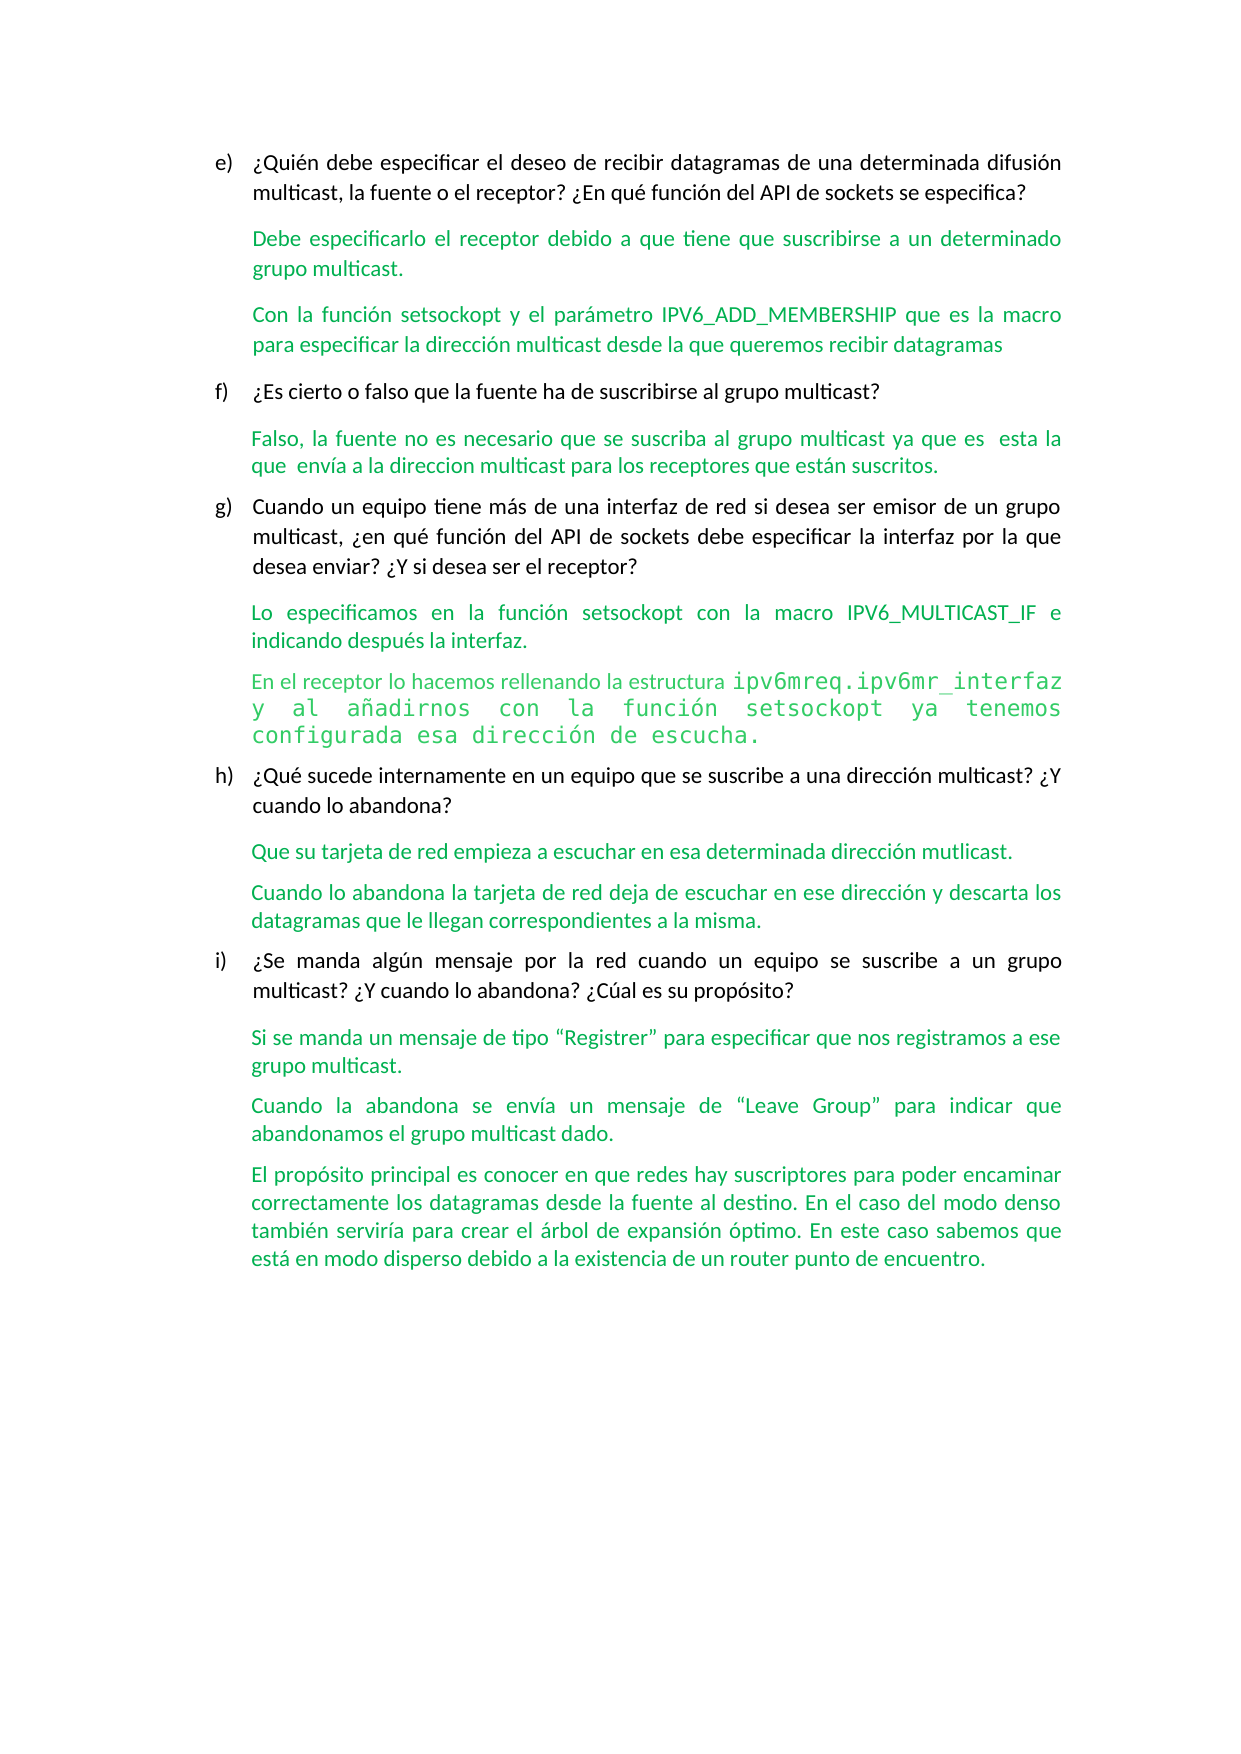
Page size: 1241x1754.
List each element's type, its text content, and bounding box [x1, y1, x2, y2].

text Lo especificamos en la función setsockopt con la macro IPV6_MULTICAST_IF e indicando después la interfaz. [251, 598, 1063, 654]
list ¿Es cierto o falso que la fuente ha de suscribirse al grupo multicast? [215, 377, 1063, 405]
list ¿Se manda algún mensaje por la red cuando un equipo se suscribe a un grupo multicast? ¿Y cuando lo abandona? ¿Cúal es su propósito? [215, 946, 1063, 1004]
text Si se manda un mensaje de tipo “Registrer” para especificar que nos registramos a ese grupo multicast. [251, 1023, 1063, 1079]
text En el receptor lo hacemos rellenando la estructura ipv6mreq.ipv6mr_interfaz y al añadirnos con la función setsockopt ya tenemos configurada esa dirección de escucha. [251, 667, 1063, 748]
list Debe especificarlo el receptor debido a que tiene que suscribirse a un determinado grupo multicast. [252, 224, 1063, 282]
list Cuando un equipo tiene más de una interfaz de red si desea ser emisor de un grupo multicast, ¿en qué función del API de sockets debe especificar la interfaz por la que desea enviar? ¿Y si desea ser el receptor? [215, 492, 1063, 580]
list ¿Quién debe especificar el deseo de recibir datagramas de una determinada difusión multicast, la fuente o el receptor? ¿En qué función del API de sockets se especifica? [215, 148, 1063, 206]
list ¿Qué sucede internamente en un equipo que se suscribe a una dirección multicast? ¿Y cuando lo abandona? [215, 761, 1063, 819]
list Con la función setsockopt y el parámetro IPV6_ADD_MEMBERSHIP que es la macro para especificar la dirección multicast desde la que queremos recibir datagramas [252, 301, 1063, 358]
text Cuando la abandona se envía un mensaje de “Leave Group” para indicar que abandonamos el grupo multicast dado. [251, 1091, 1063, 1147]
text Falso, la fuente no es necesario que se suscriba al grupo multicast ya que es esta la que envía a la direccion multicast para los receptores que están suscritos. [251, 424, 1063, 480]
text El propósito principal es conocer en que redes hay suscriptores para poder encaminar correctamente los datagramas desde la fuente al destino. En el caso del modo denso también serviría para crear el árbol de expansión óptimo. En este caso sabemos que está en modo disperso debido a la existencia de un router punto de encuentro. [251, 1160, 1063, 1272]
text Que su tarjeta de red empieza a escuchar en esa determinada dirección mutlicast. [251, 837, 1063, 865]
text Cuando lo abandona la tarjeta de red deja de escuchar en ese dirección y descarta los datagramas que le llegan correspondientes a la misma. [251, 878, 1063, 934]
